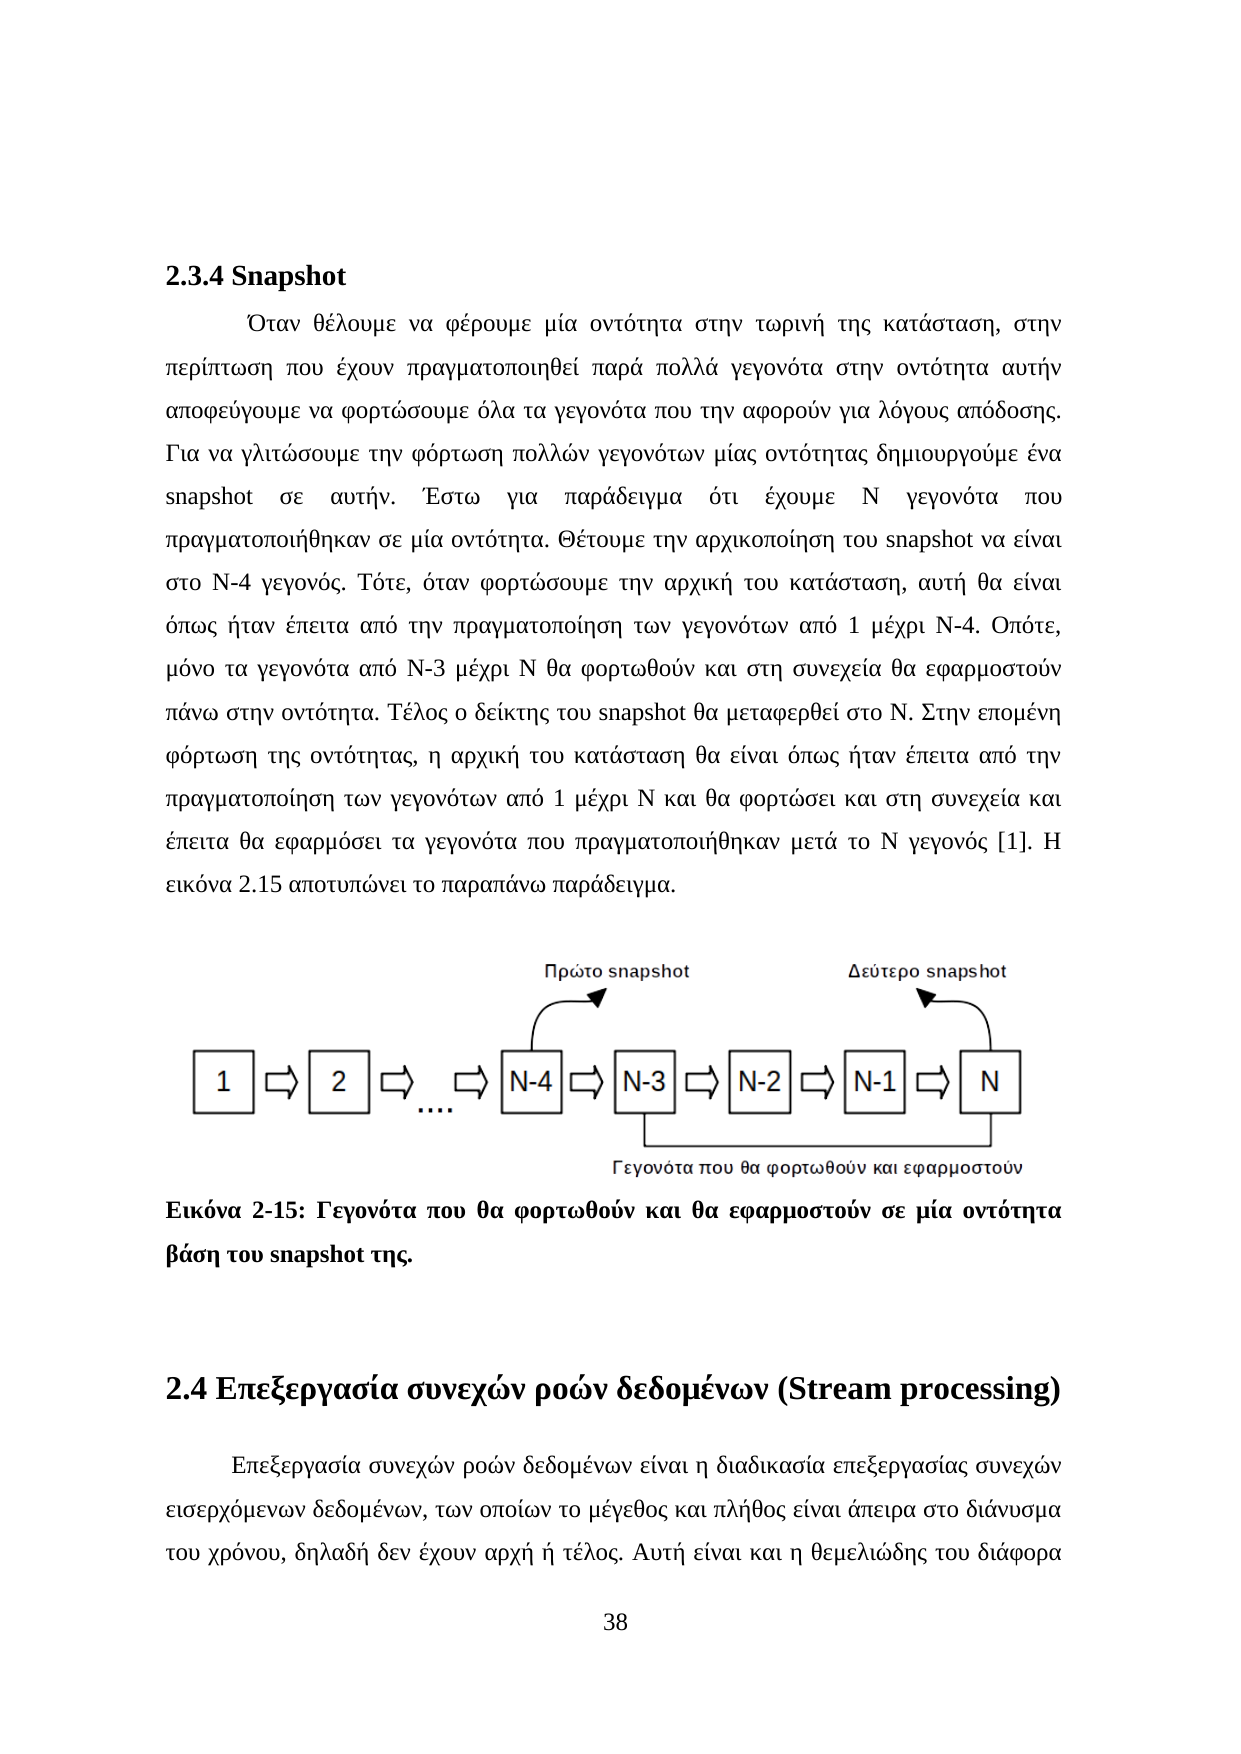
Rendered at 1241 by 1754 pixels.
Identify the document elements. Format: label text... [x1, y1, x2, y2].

picture [165, 955, 1063, 1182]
subtitle 2.4 Επεξεργασία συνεχών ροών δεδομένων (Stream processing) [165, 1368, 1063, 1406]
text Επεξεργασία συνεχών ροών δεδομένων είναι η διαδικασία επεξεργασίας συνεχών εισερχόμενων δεδομένων, των οποίων το μέγεθος και πλήθος είναι άπειρα στο διάνυσμα του χρόνου, δηλαδή δεν έχουν αρχή ή τέλος. Αυτή είναι και η θεμελιώδης του διάφορα [165, 1451, 1063, 1566]
text Εικόνα 2-15: Γεγονότα που θα φορτωθούν και θα εφαρμοστούν σε μία οντότητα βάση του snapshot της. [165, 1182, 1063, 1267]
text Όταν θέλουμε να φέρουμε μία οντότητα στην τωρινή της κατάσταση, στην περίπτωση που έχουν πραγματοποιηθεί παρά πολλά γεγονότα στην οντότητα αυτήν αποφεύγουμε να φορτώσουμε όλα τα γεγονότα που την αφορούν για λόγους απόδοσης. Για να γλιτώσουμε την φόρτωση πολλών γεγονότων μίας οντότητας δημιουργούμε ένα snapshot σε αυτήν. Έστω για παράδειγμα ότι έχουμε Ν γεγονότα που πραγματοποιήθηκαν σε μία οντότητα. Θέτουμε την αρχικοποίηση του snapshot να είναι στο Ν-4 γεγονός. Τότε, όταν φορτώσουμε την αρχική του κατάσταση, αυτή θα είναι όπως ήταν έπειτα από την πραγματοποίηση των γεγονότων από 1 μέχρι Ν-4. Οπότε, μόνο τα γεγονότα από Ν-3 μέχρι Ν θα φορτωθούν και στη συνεχεία θα εφαρμοστούν πάνω στην οντότητα. Τέλος ο δείκτης του snapshot θα μεταφερθεί στο Ν. Στην επομένη φόρτωση της οντότητας, η αρχική του κατάσταση θα είναι όπως ήταν έπειτα από την πραγματοποίηση των γεγονότων από 1 μέχρι Ν και θα φορτώσει και στη συνεχεία και έπειτα θα εφαρμόσει τα γεγονότα που πραγματοποιήθηκαν μετά το Ν γεγονός [1]. Η εικόνα 2.15 αποτυπώνει το παραπάνω παράδειγμα. [165, 308, 1063, 898]
subtitle 2.3.4 Snapshot [165, 258, 1063, 292]
